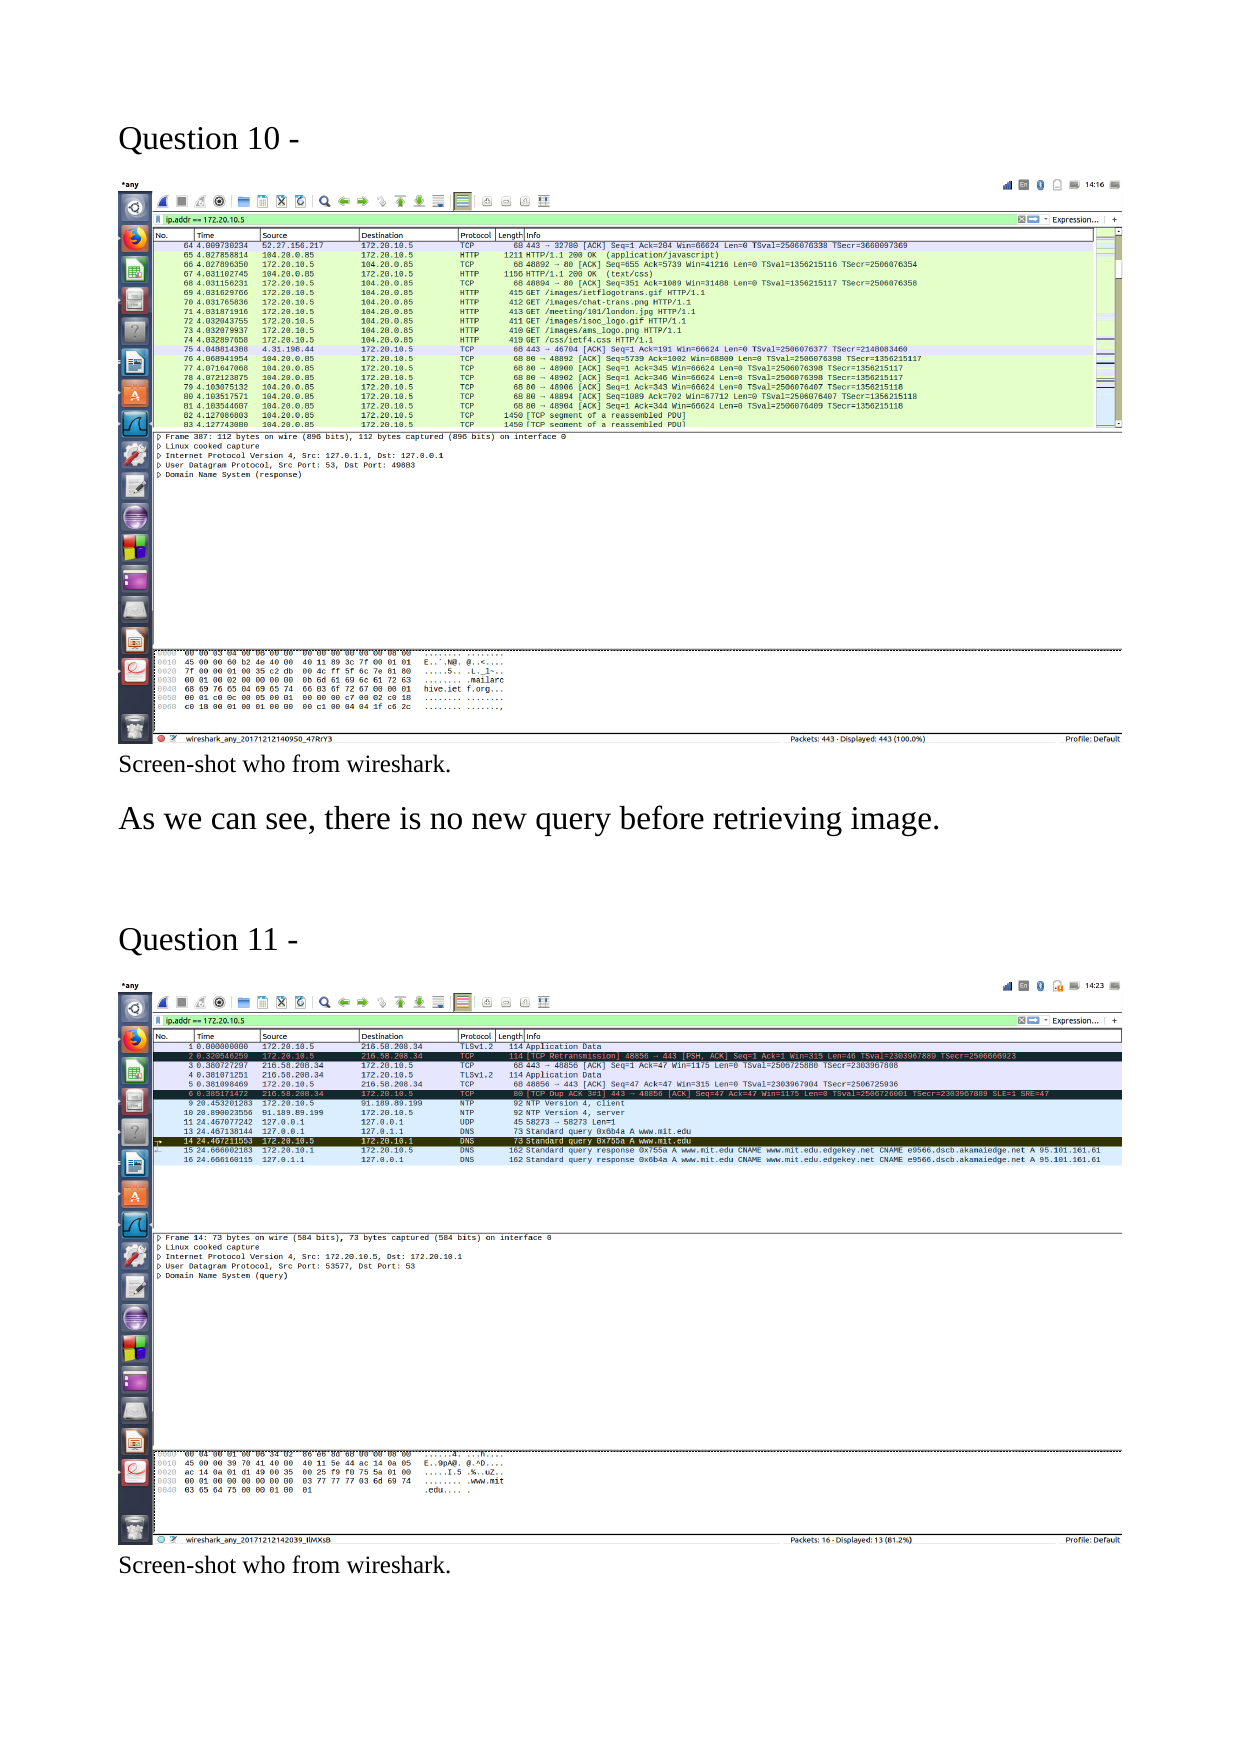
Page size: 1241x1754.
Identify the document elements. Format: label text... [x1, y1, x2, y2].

text Question 11 - [118, 919, 1122, 957]
text Screen-shot who from wireshark. [118, 744, 1122, 778]
text Screen-shot who from wireshark. [118, 1545, 1122, 1579]
picture [118, 178, 1123, 744]
picture [118, 979, 1123, 1545]
text Question 10 - [118, 118, 1122, 156]
text As we can see, there is no new query before retrieving image. [118, 798, 1122, 836]
